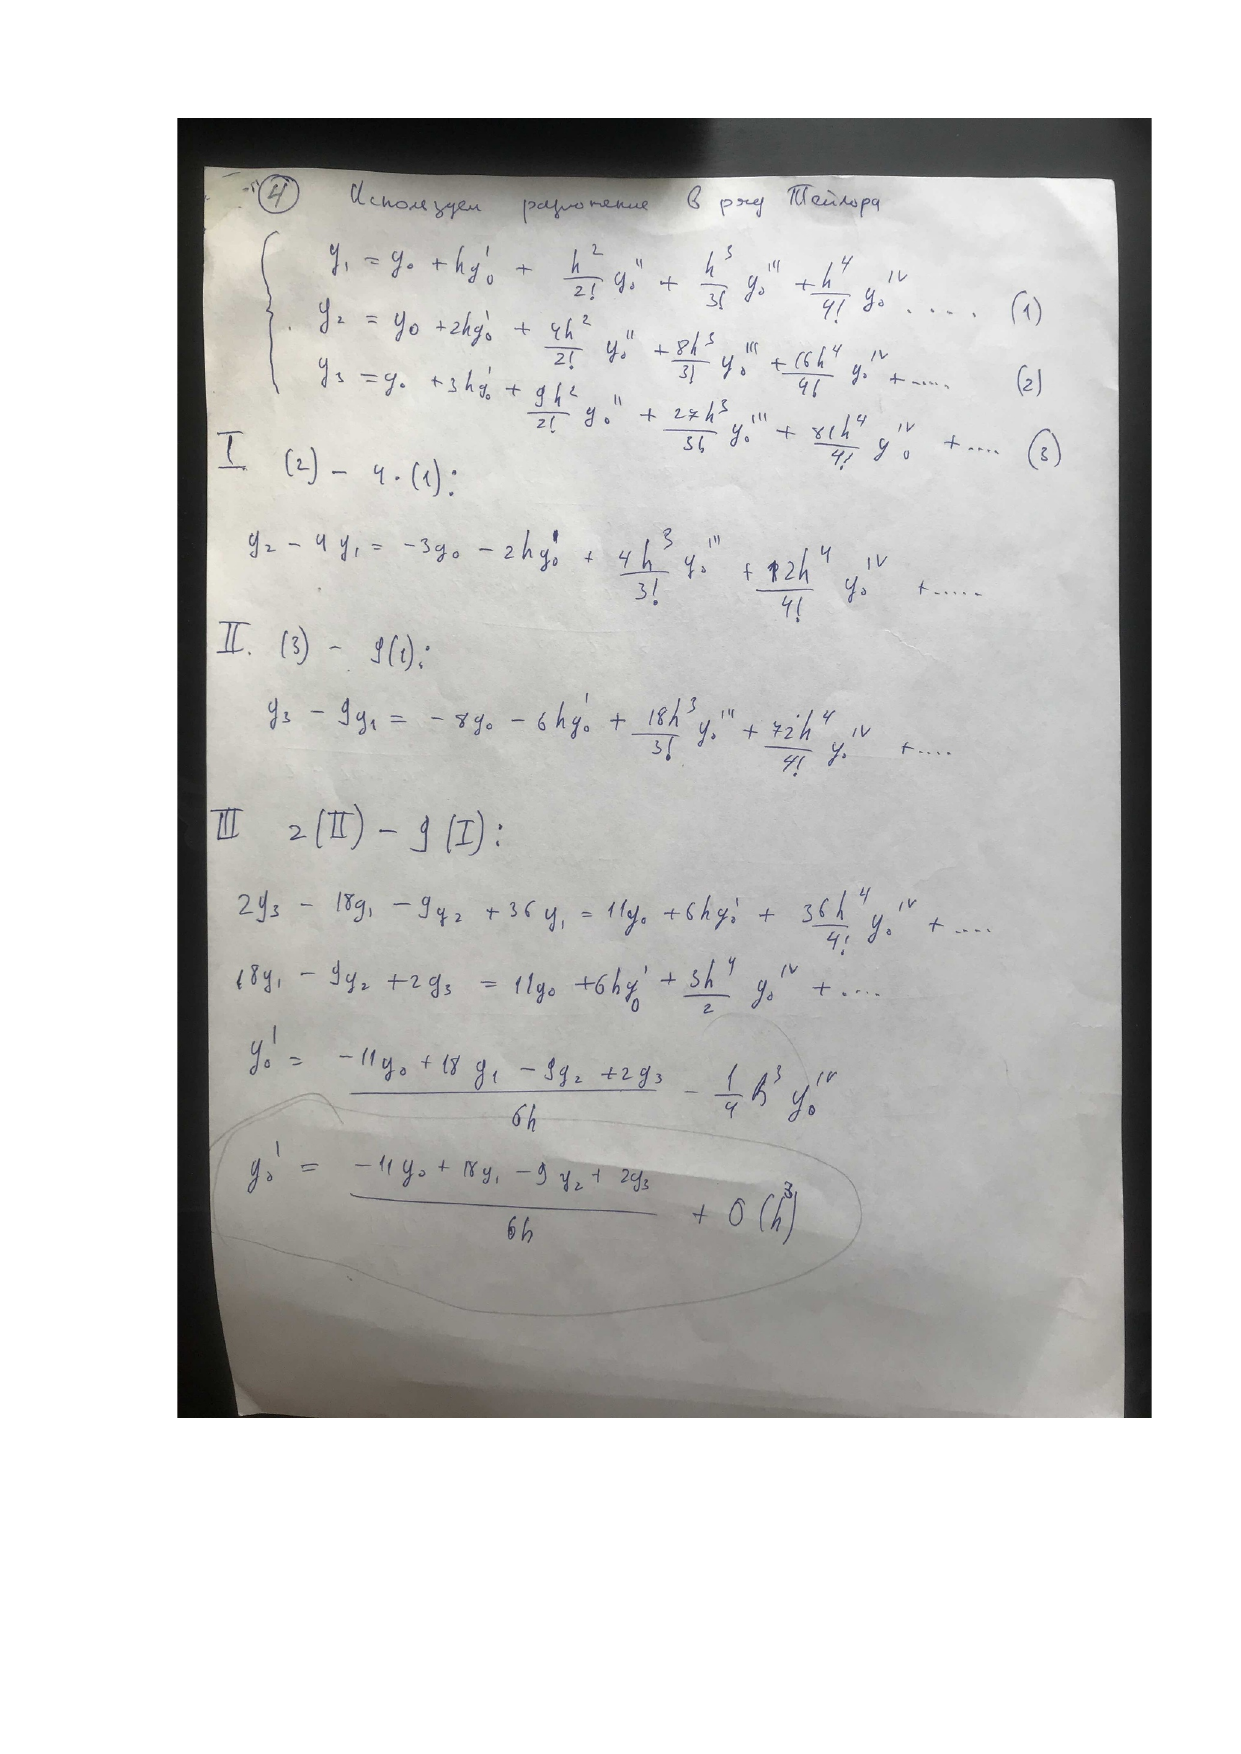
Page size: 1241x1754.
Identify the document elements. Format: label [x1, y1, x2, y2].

picture [177, 118, 1152, 1418]
